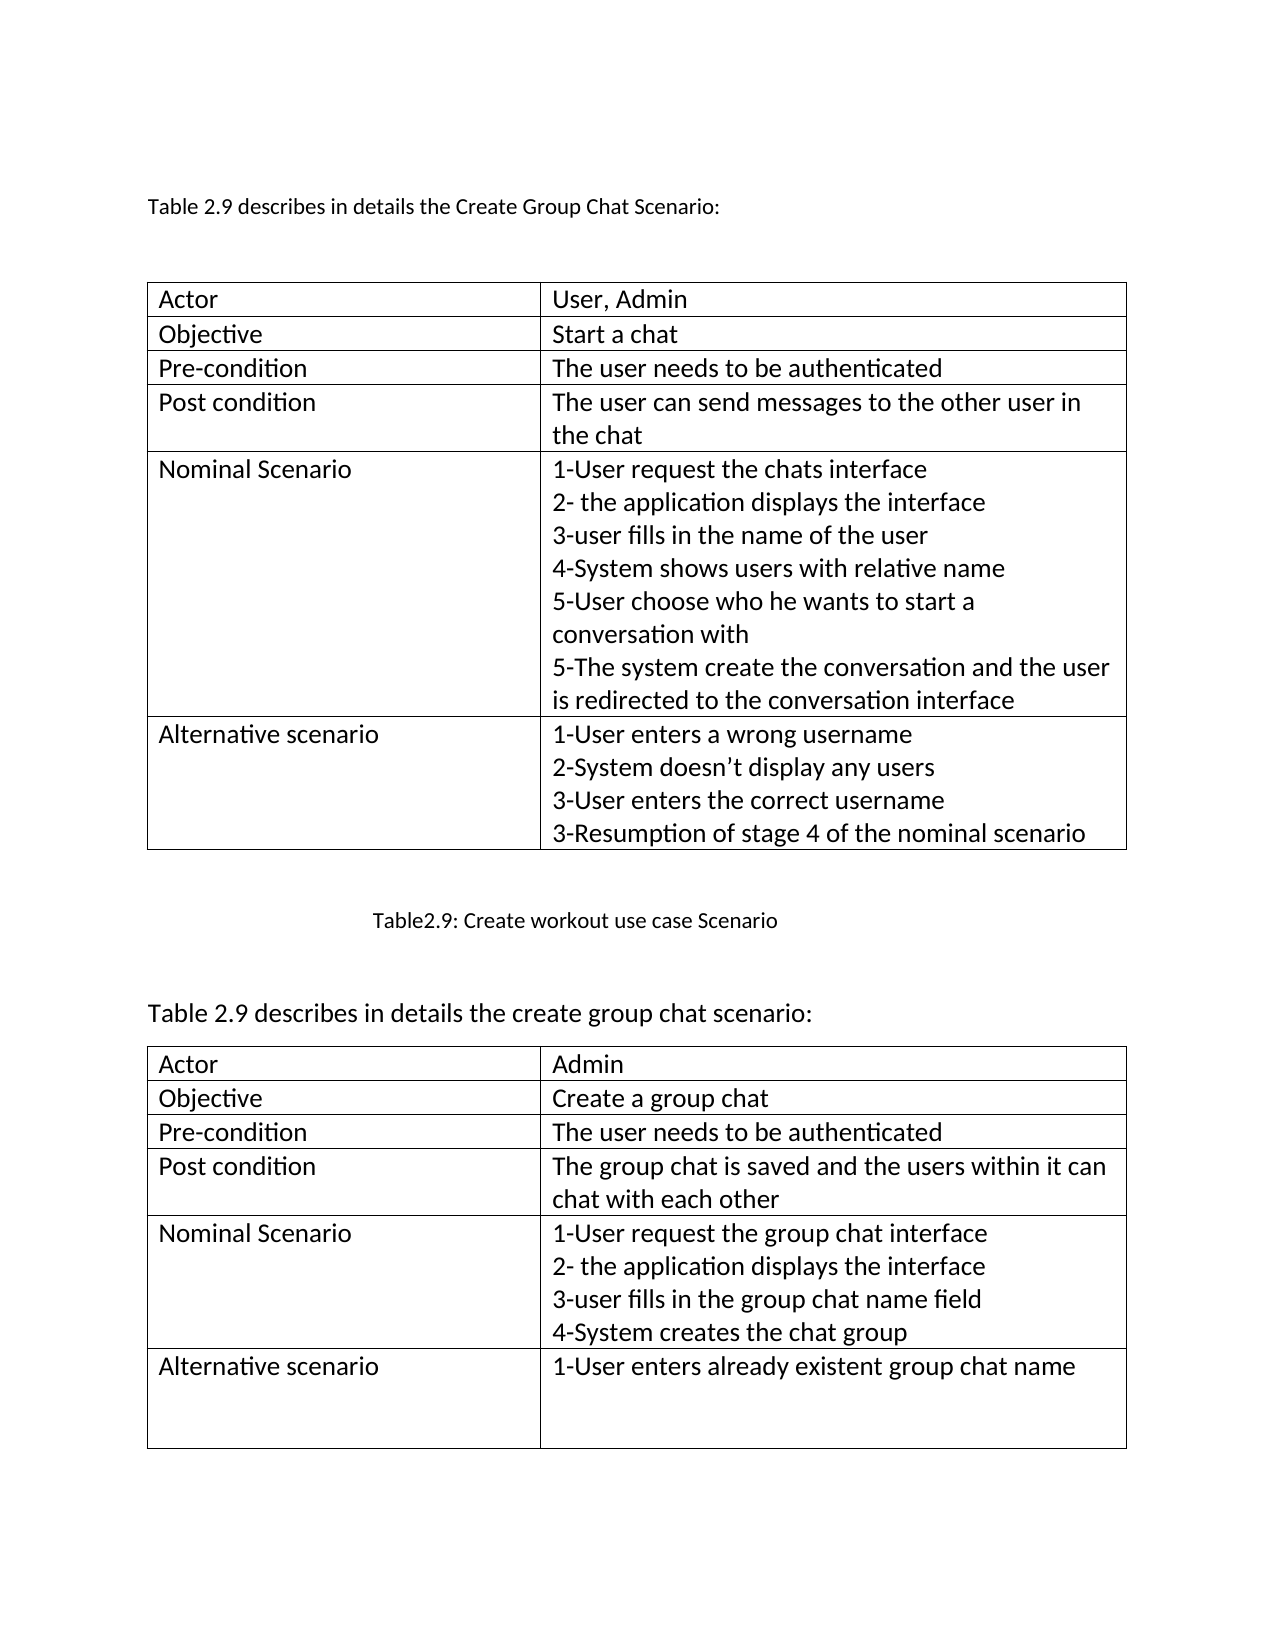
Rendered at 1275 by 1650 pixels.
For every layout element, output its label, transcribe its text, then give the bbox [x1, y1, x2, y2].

table_cell 1-User request the chats interface 2- the application displays the interface 3-user fills in the name of the user 4-System shows users with relative name 5-User choose who he wants to start a conversation with 5-The system create the conversation and the user is redirected to the conversation interface [541, 452, 1126, 716]
table_cell Create a group chat [541, 1081, 1126, 1114]
table_cell The group chat is saved and the users within it can chat with each other [541, 1149, 1126, 1215]
table_cell Nominal Scenario [148, 452, 540, 716]
table_cell Alternative scenario [148, 717, 540, 849]
table_cell Pre-condition [148, 1115, 540, 1148]
table_cell 1-User enters already existent group chat name [541, 1349, 1126, 1448]
table_cell The user can send messages to the other user in the chat [541, 385, 1126, 451]
table_cell Pre-condition [148, 351, 540, 384]
table_cell Post condition [148, 385, 540, 451]
table_cell Alternative scenario [148, 1349, 540, 1448]
table_header User, Admin [541, 283, 1126, 316]
table_cell Objective [148, 317, 540, 350]
text Table 2.9 describes in details the create group chat scenario: [148, 996, 1127, 1029]
table_cell The user needs to be authenticated [541, 1115, 1126, 1148]
table_cell Start a chat [541, 317, 1126, 350]
table_cell Nominal Scenario [148, 1216, 540, 1348]
table_cell Objective [148, 1081, 540, 1114]
table_header Admin [541, 1047, 1126, 1080]
text Table 2.9 describes in details the Create Group Chat Scenario: [148, 192, 1127, 220]
text Table2.9: Create workout use case Scenario [148, 907, 1127, 935]
table_cell 1-User enters a wrong username 2-System doesn’t display any users 3-User enters the correct username 3-Resumption of stage 4 of the nominal scenario [541, 717, 1126, 849]
table_cell 1-User request the group chat interface 2- the application displays the interface 3-user fills in the group chat name field 4-System creates the chat group [541, 1216, 1126, 1348]
table_cell Post condition [148, 1149, 540, 1215]
table_cell The user needs to be authenticated [541, 351, 1126, 384]
table_header Actor [148, 1047, 540, 1080]
table_header Actor [148, 283, 540, 316]
